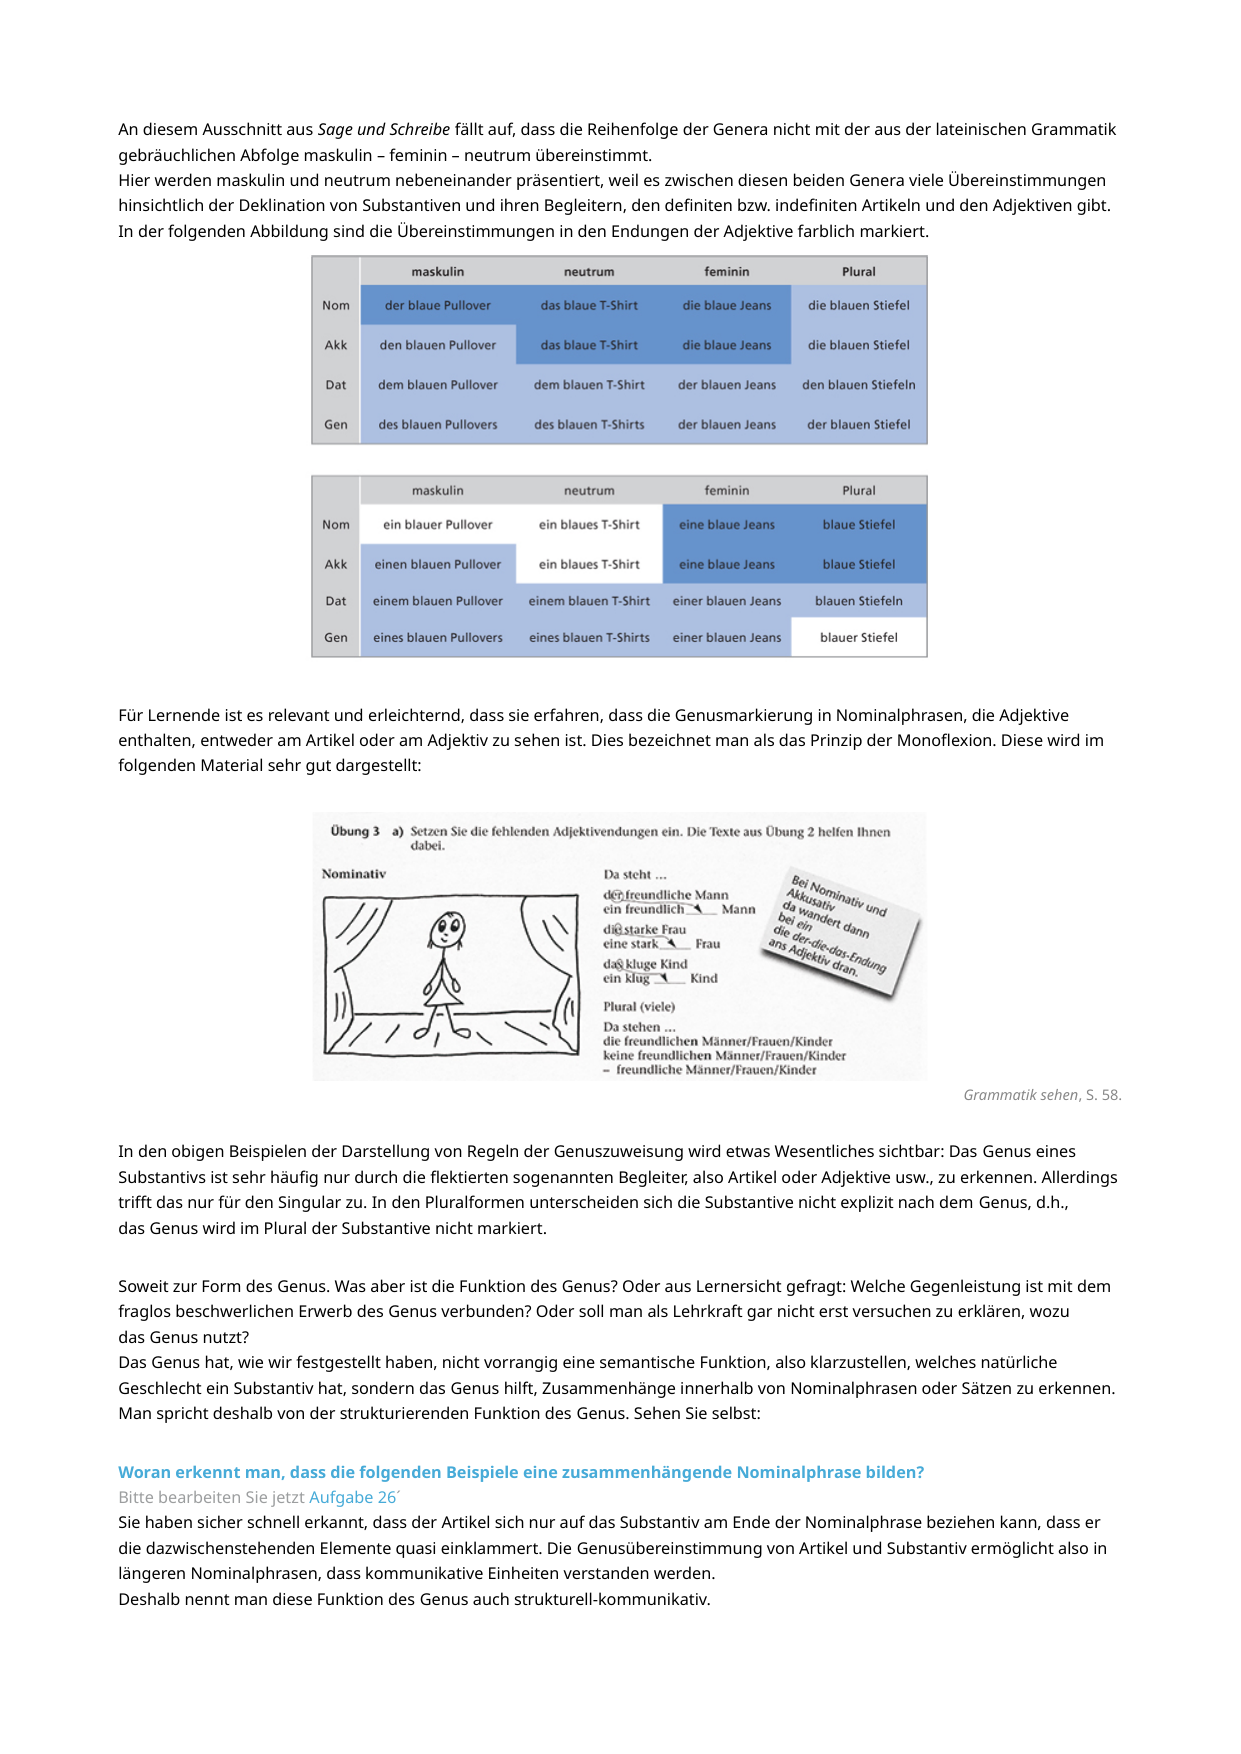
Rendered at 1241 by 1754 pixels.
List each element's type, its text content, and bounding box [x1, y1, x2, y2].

picture [305, 245, 936, 667]
text Das Genus hat, wie wir festgestellt haben, nicht vorrangig eine semantische Funktion, also klarzustellen, welches natürliche Geschlecht ein Substantiv hat, sondern das Genus hilft, Zusammenhänge innerhalb von Nominalphrasen oder Sätzen zu erkennen. Man spricht deshalb von der strukturierenden Funktion des Genus. Sehen Sie selbst: [118, 1351, 1122, 1424]
text Deshalb nennt man diese Funktion des Genus auch strukturell-kommunikativ. [118, 1588, 1122, 1610]
text Bitte bearbeiten Sie jetzt Aufgabe 26´ [118, 1486, 1122, 1508]
picture [312, 812, 928, 1081]
text In den obigen Beispielen der Darstellung von Regeln der Genuszuweisung wird etwas Wesentliches sichtbar: Das Genus eines Substantivs ist sehr häufig nur durch die flektierten sogenannten Begleiter, also Artikel oder Adjektive usw., zu erkennen. Allerdings trifft das nur für den Singular zu. In den Pluralformen unterscheiden sich die Substantive nicht explizit nach dem Genus, d.h., das Genus wird im Plural der Substantive nicht markiert. [118, 1140, 1122, 1239]
text Sie haben sicher schnell erkannt, dass der Artikel sich nur auf das Substantiv am Ende der Nominalphrase beziehen kann, dass er die dazwischenstehenden Elemente quasi einklammert. Die Genusübereinstimmung von Artikel und Substantiv ermöglicht also in längeren Nominalphrasen, dass kommunikative Einheiten verstanden werden. [118, 1511, 1122, 1584]
text Woran erkennt man, dass die folgenden Beispiele eine zusammenhängende Nominalphrase bilden? [118, 1461, 1122, 1483]
text Hier werden maskulin und neutrum nebeneinander präsentiert, weil es zwischen diesen beiden Genera viele Übereinstimmungen hinsichtlich der Deklination von Substantiven und ihren Begleitern, den definiten bzw. indefiniten Artikeln und den Adjektiven gibt. In der folgenden Abbildung sind die Übereinstimmungen in den Endungen der Adjektive farblich markiert. [118, 169, 1122, 242]
text Grammatik sehen, S. 58. [118, 1084, 1122, 1104]
text Soweit zur Form des Genus. Was aber ist die Funktion des Genus? Oder aus Lernersicht gefragt: Welche Gegenleistung ist mit dem fraglos beschwerlichen Erwerb des Genus verbunden? Oder soll man als Lehrkraft gar nicht erst versuchen zu erklären, wozu das Genus nutzt? [118, 1275, 1122, 1348]
text Für Lernende ist es relevant und erleichternd, dass sie erfahren, dass die Genusmarkierung in Nominalphrasen, die Adjektive enthalten, entweder am Artikel oder am Adjektiv zu sehen ist. Dies bezeichnet man als das Prinzip der Monoflexion. Diese wird im folgenden Material sehr gut dargestellt: [118, 703, 1122, 777]
text An diesem Ausschnitt aus Sage und Schreibe fällt auf, dass die Reihenfolge der Genera nicht mit der aus der lateinischen Grammatik gebräuchlichen Abfolge maskulin – feminin – neutrum übereinstimmt. [118, 118, 1122, 166]
